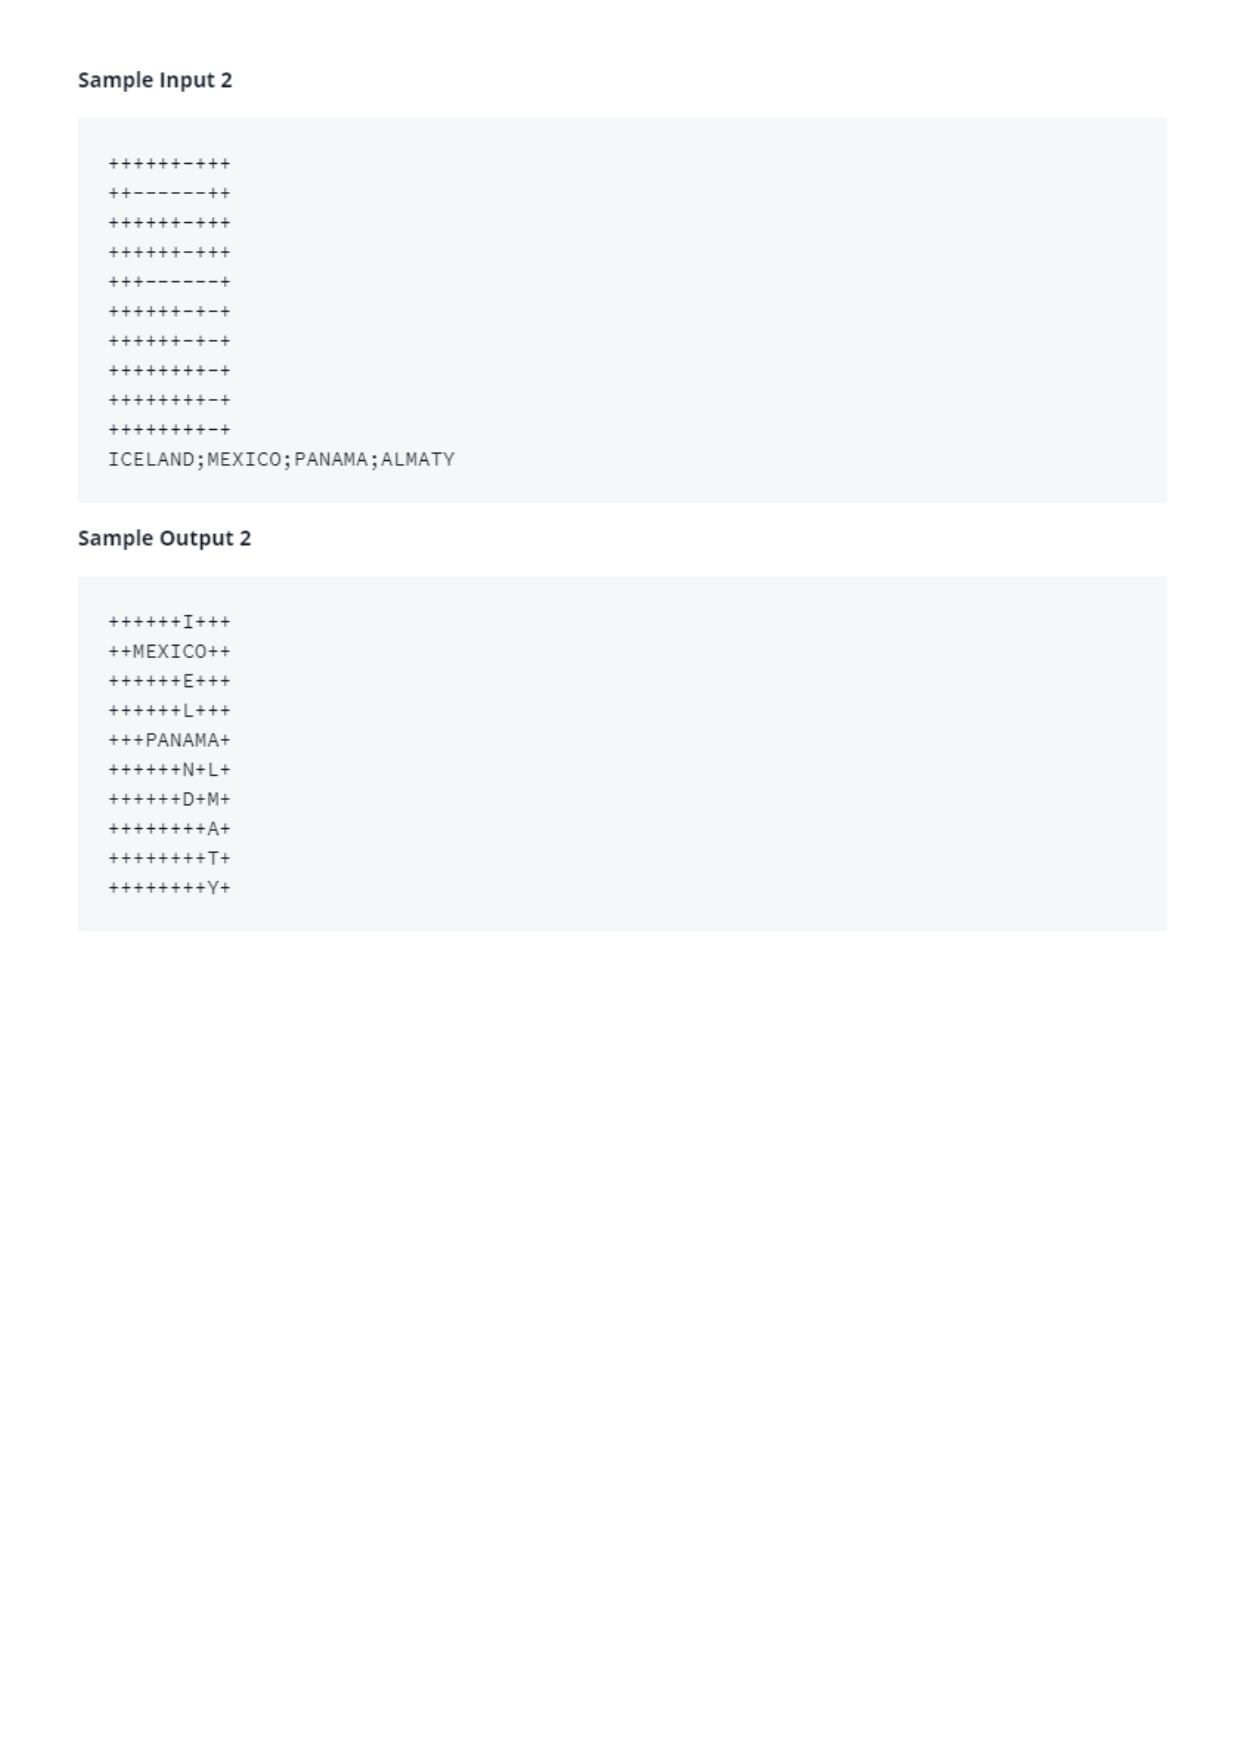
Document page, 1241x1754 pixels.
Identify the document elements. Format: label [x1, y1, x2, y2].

picture [59, 59, 1182, 964]
